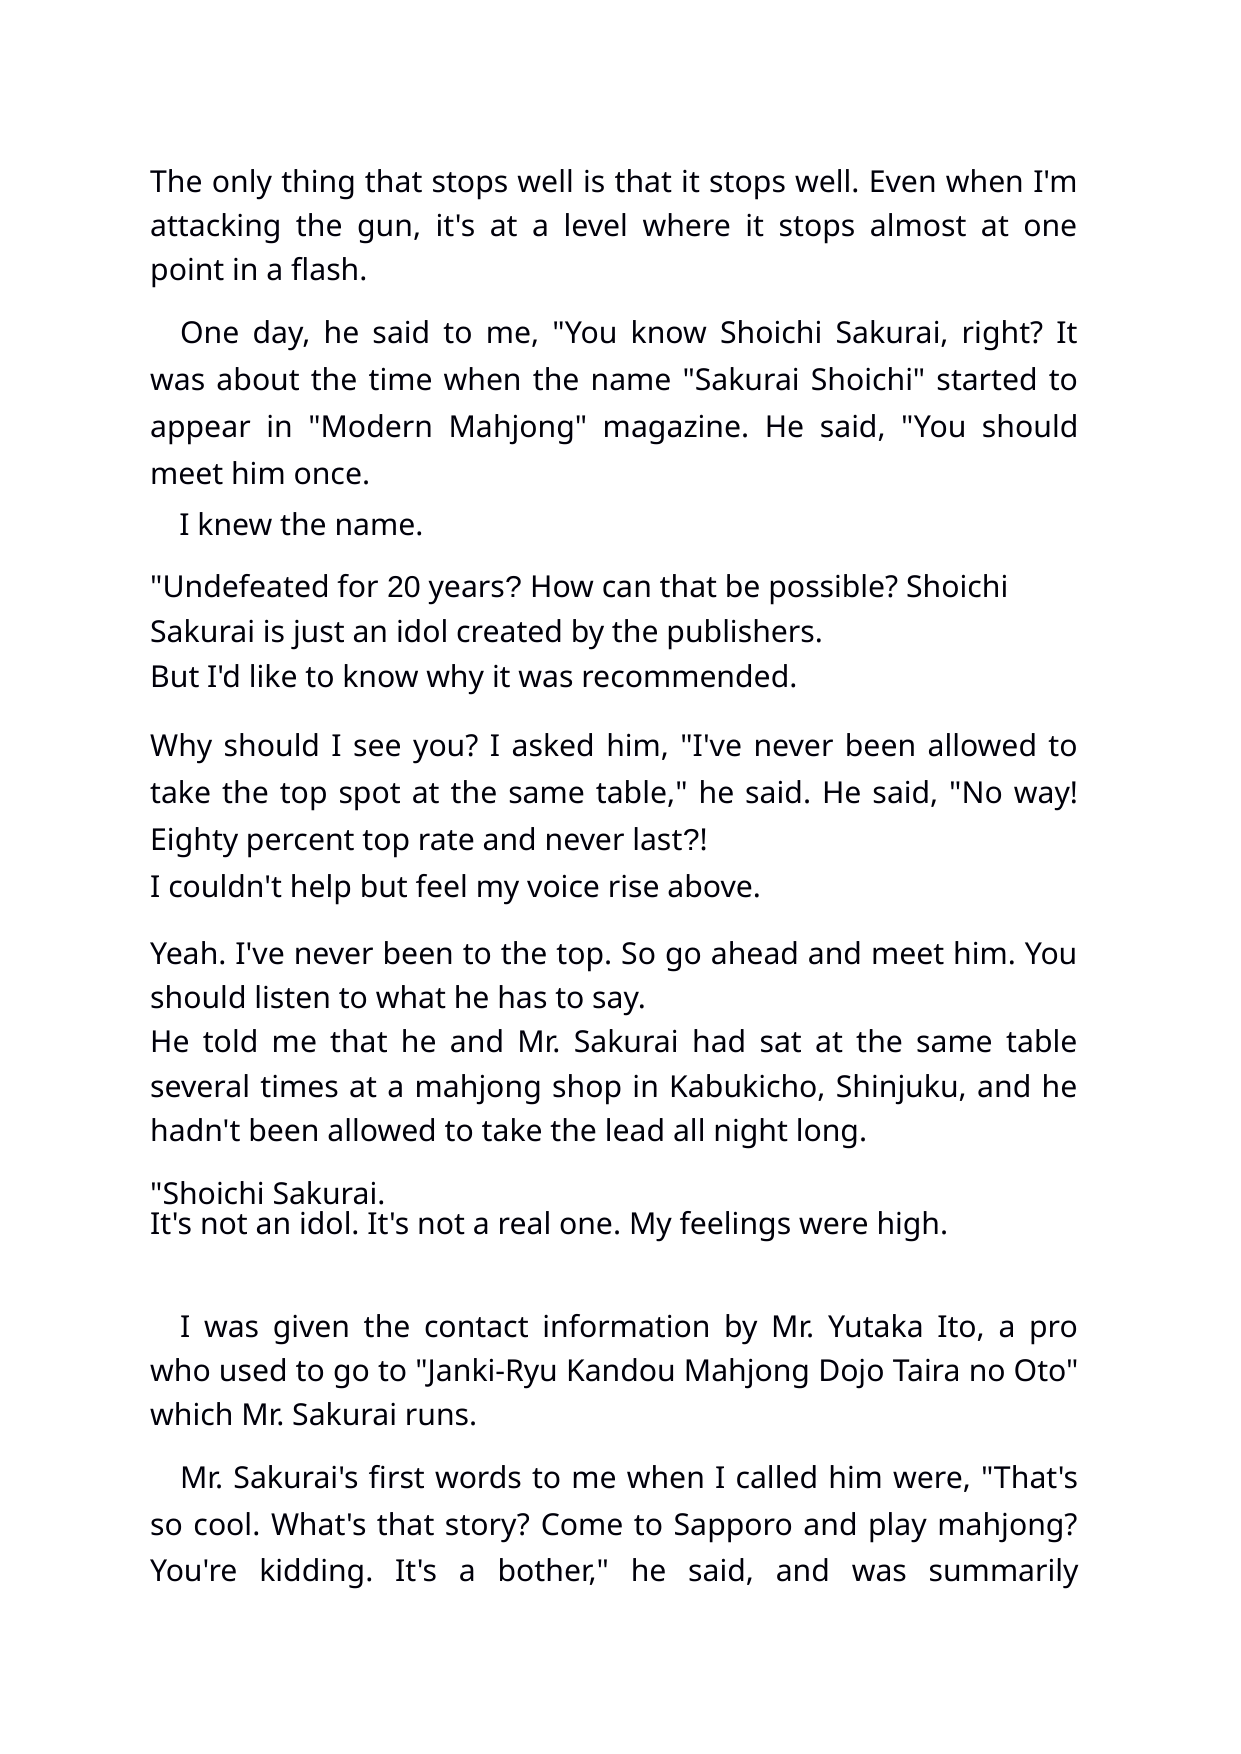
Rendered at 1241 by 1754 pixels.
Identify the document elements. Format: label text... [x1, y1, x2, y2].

text I knew the name. [179, 511, 1090, 541]
text Mr. Sakurai's first words to me when I called him were, "That's so cool. What's that story? Come to Sapporo and play mahjong? You're kidding. It's a bother," he said, and was summarily [150, 1451, 1079, 1591]
text He told me that he and Mr. Sakurai had sat at the same table several times at a mahjong shop in Kabukicho, Shinjuku, and he hadn't been allowed to take the lead all night long. [150, 1018, 1079, 1150]
text Yeah. I've never been to the top. So go ahead and meet him. You should listen to what he has to say. [150, 929, 1079, 1018]
text One day, he said to me, "You know Shoichi Sakurai, right? It was about the time when the name "Sakurai Shoichi" started to appear in "Modern Mahjong" magazine. He said, "You should meet him once. [150, 306, 1079, 494]
text The only thing that stops well is that it stops well. Even when I'm attacking the gun, it's at a level where it stops almost at one point in a flash. [150, 157, 1079, 289]
text I was given the contact information by Mr. Yutaka Ito, a pro who used to go to "Janki-Ryu Kandou Mahjong Dojo Taira no Oto" which Mr. Sakurai runs. [150, 1302, 1079, 1434]
text It's not an idol. It's not a real one. My feelings were high. [150, 1211, 1090, 1241]
text Why should I see you? I asked him, "I've never been allowed to take the top spot at the same table," he said. He said, "No way! Eighty percent top rate and never last?! [150, 719, 1079, 860]
text "Shoichi Sakurai. [150, 1180, 1090, 1211]
text "Undefeated for 20 years? How can that be possible? Shoichi Sakurai is just an idol created by the publishers. [150, 561, 1073, 652]
text I couldn't help but feel my voice rise above. [150, 860, 1079, 907]
text But I'd like to know why it was recommended. [150, 652, 1073, 697]
